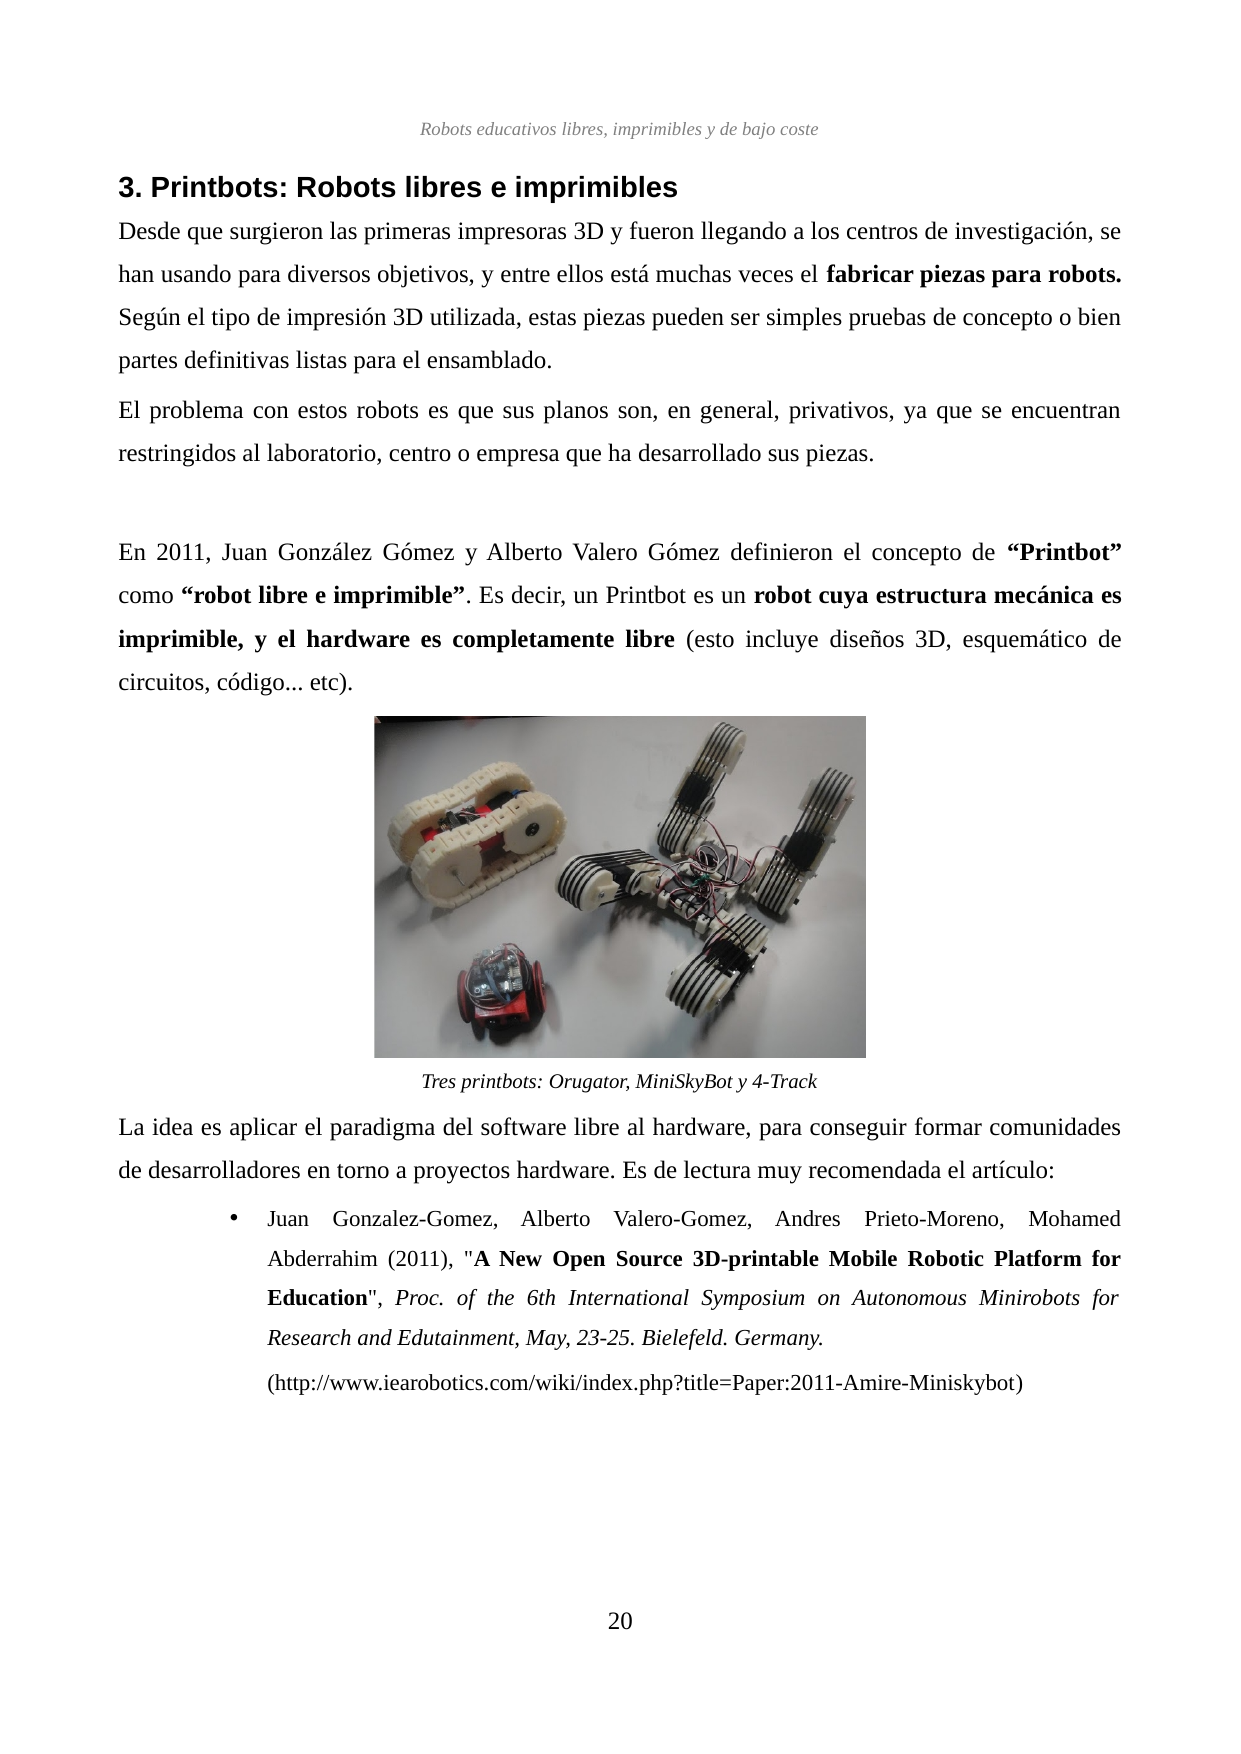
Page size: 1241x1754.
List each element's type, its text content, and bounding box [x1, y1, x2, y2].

text Desde que surgieron las primeras impresoras 3D y fueron llegando a los centros de investigación, se han usando para diversos objetivos, y entre ellos está muchas veces el fabricar piezas para robots. Según el tipo de impresión 3D utilizada, estas piezas pueden ser simples pruebas de concepto o bien partes definitivas listas para el ensamblado. [118, 216, 1122, 374]
text La idea es aplicar el paradigma del software libre al hardware, para conseguir formar comunidades de desarrolladores en torno a proyectos hardware. Es de lectura muy recomendada el artículo: [118, 1112, 1122, 1184]
picture [374, 716, 866, 1058]
text Tres printbots: Orugator, MiniSkyBot y 4-Track [118, 716, 1122, 1093]
list (http://www.iearobotics.com/wiki/index.php?title=Paper:2011-Amire-Miniskybot) [229, 1369, 1122, 1396]
text En 2011, Juan González Gómez y Alberto Valero Gómez definieron el concepto de “Printbot” como “robot libre e imprimible”. Es decir, un Printbot es un robot cuya estructura mecánica es imprimible, y el hardware es completamente libre (esto incluye diseños 3D, esquemático de circuitos, código... etc). [118, 537, 1122, 696]
list Juan Gonzalez-Gomez, Alberto Valero-Gomez, Andres Prieto-Moreno, Mohamed Abderrahim (2011), "A New Open Source 3D-printable Mobile Robotic Platform for Education", Proc. of the 6th International Symposium on Autonomous Minirobots for Research and Edutainment, May, 23-25. Bielefeld. Germany. [229, 1205, 1122, 1350]
text El problema con estos robots es que sus planos son, en general, privativos, ya que se encuentran restringidos al laboratorio, centro o empresa que ha desarrollado sus piezas. [118, 395, 1122, 467]
subtitle 3. Printbots: Robots libres e imprimibles [118, 170, 1122, 204]
